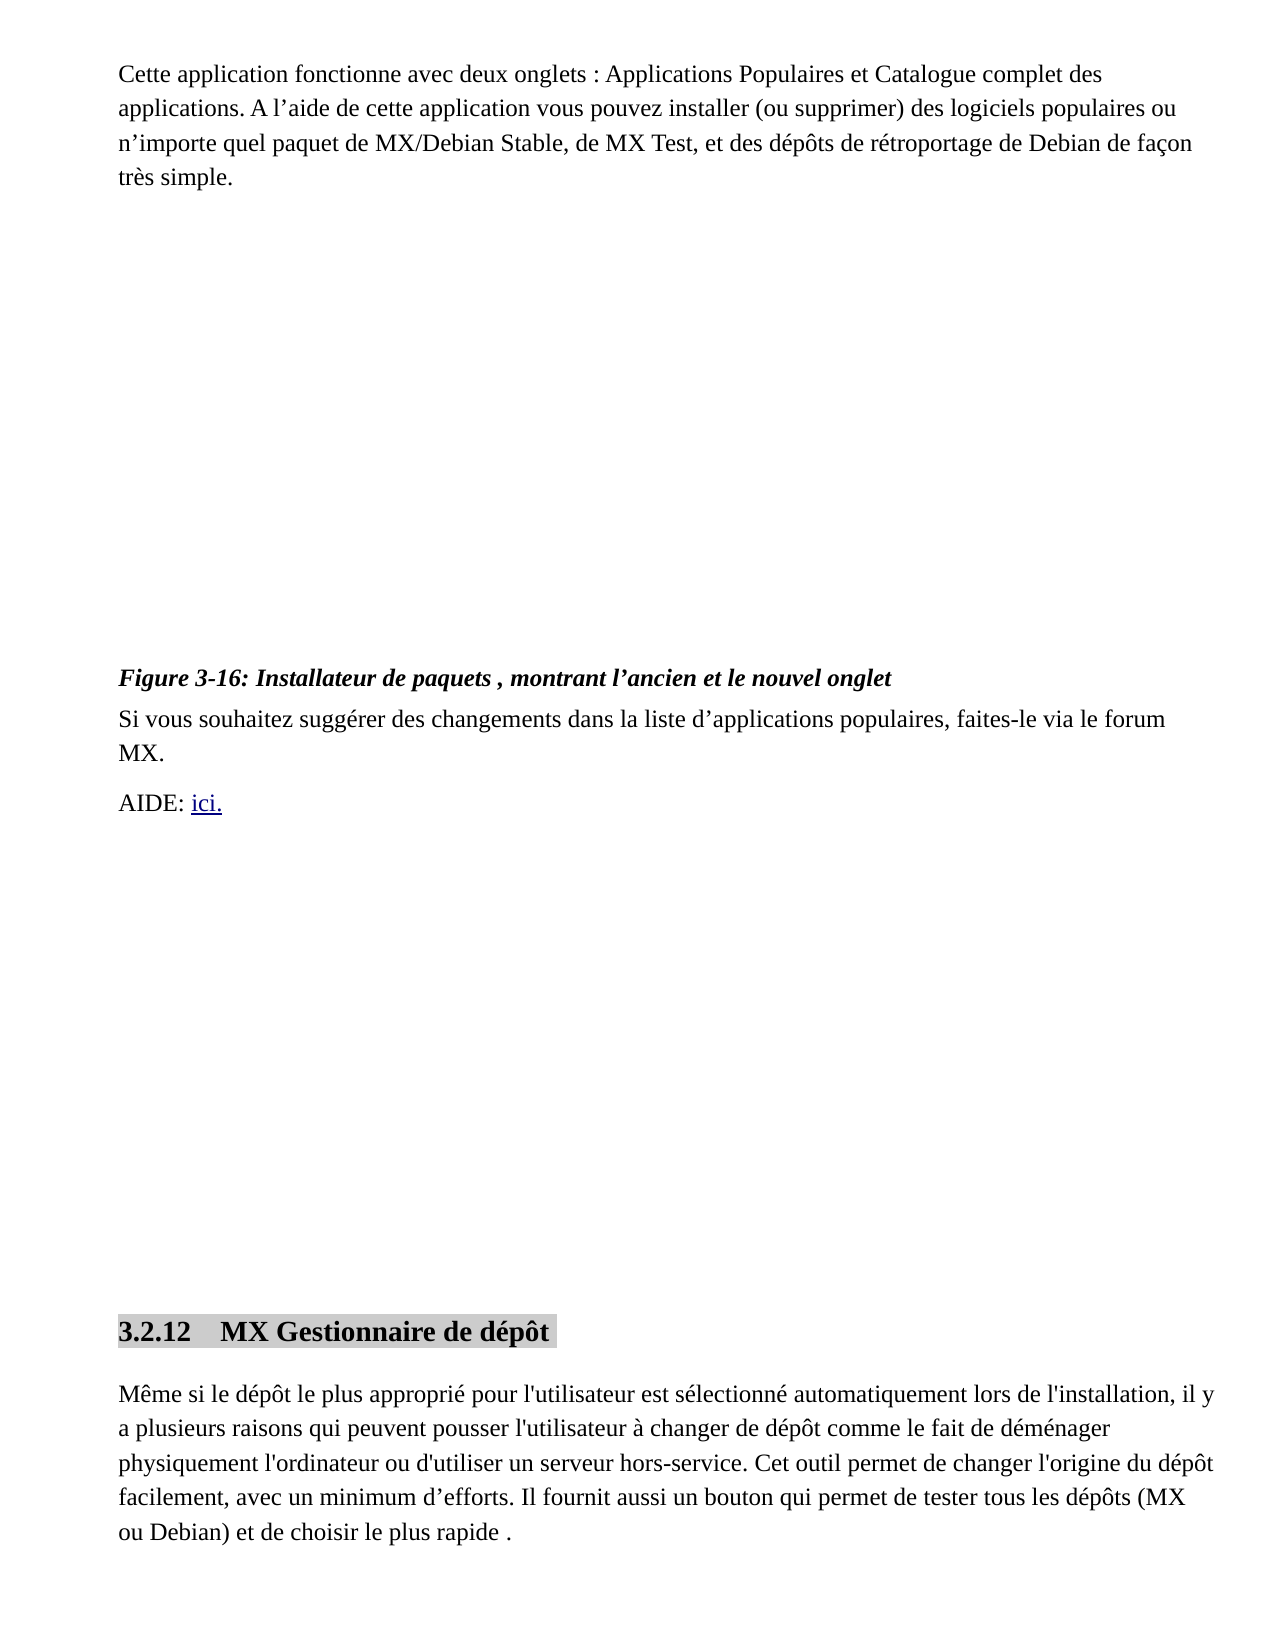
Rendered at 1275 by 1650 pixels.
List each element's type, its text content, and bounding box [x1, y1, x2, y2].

subtitle 3.2.12 MX Gestionnaire de dépôt [557, 1314, 1216, 1348]
text Même si le dépôt le plus approprié pour l'utilisateur est sélectionné automatiquement lors de l'installation, il y a plusieurs raisons qui peuvent pousser l'utilisateur à changer de dépôt comme le fait de déménager physiquement l'ordinateur ou d'utiliser un serveur hors-service. Cet outil permet de changer l'origine du dépôt facilement, avec un minimum d’efforts. Il fournit aussi un bouton qui permet de tester tous les dépôts (MX ou Debian) et de choisir le plus rapide . [118, 1379, 1216, 1546]
text Cette application fonctionne avec deux onglets : Applications Populaires et Catalogue complet des applications. A l’aide de cette application vous pouvez installer (ou supprimer) des logiciels populaires ou n’importe quel paquet de MX/Debian Stable, de MX Test, et des dépôts de rétroportage de Debian de façon très simple. [118, 59, 1216, 191]
text Figure 3-16: Installateur de paquets , montrant l’ancien et le nouvel onglet [118, 663, 1216, 691]
text Si vous souhaitez suggérer des changements dans la liste d’applications populaires, faites-le via le forum MX. [118, 704, 1216, 767]
text AIDE: ici. [118, 788, 1216, 817]
